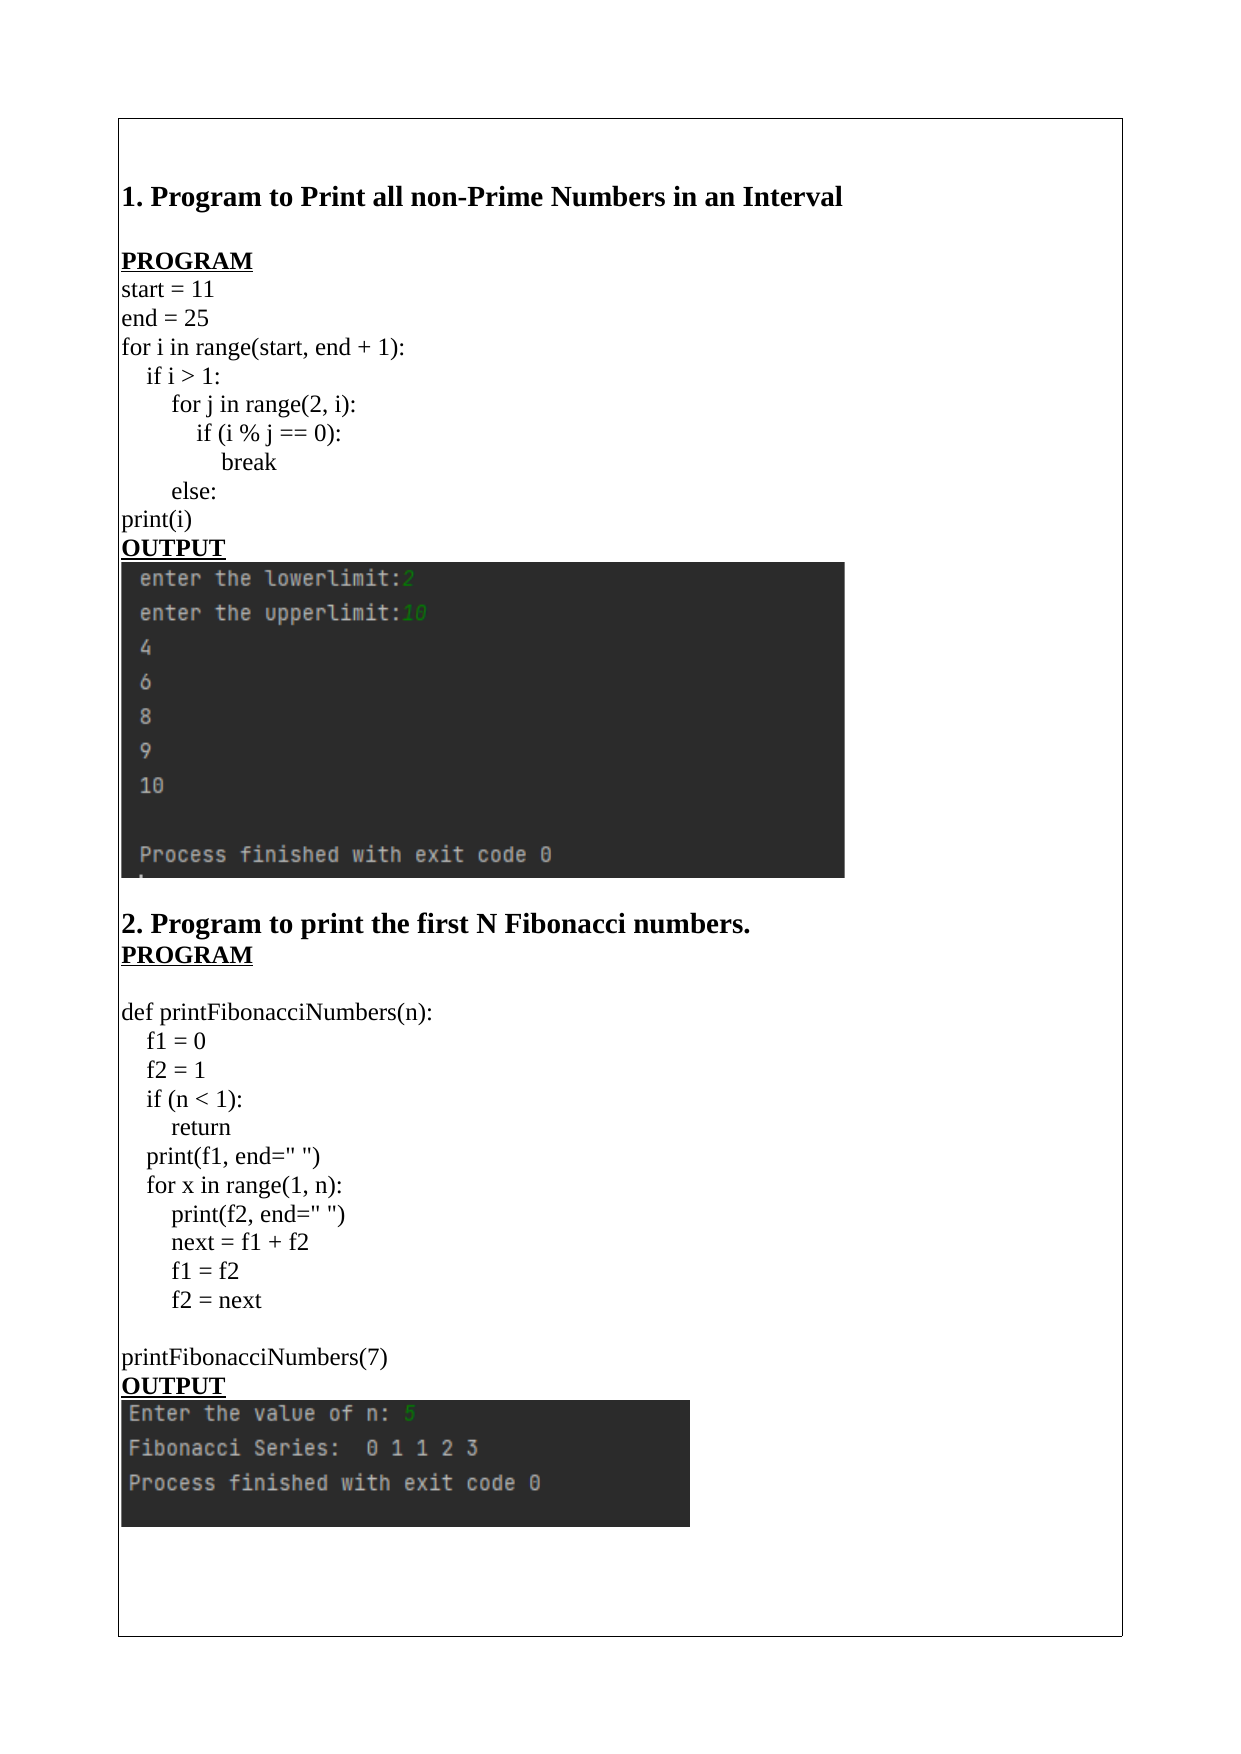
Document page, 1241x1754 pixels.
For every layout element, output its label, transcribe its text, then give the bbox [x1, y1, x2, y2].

text printFibonacciNumbers(7) [121, 1342, 1119, 1371]
text PROGRAM [121, 246, 1119, 274]
text end = 25 [121, 303, 1119, 332]
text f1 = 0 [121, 1026, 1119, 1055]
text break [121, 447, 1119, 476]
text OUTPUT [121, 533, 1119, 562]
text f2 = next [121, 1285, 1119, 1314]
text print(f1, end=" ") [121, 1141, 1119, 1170]
text next = f1 + f2 [121, 1227, 1119, 1256]
text 2. Program to print the first N Fibonacci numbers. [121, 906, 1119, 940]
text return [121, 1112, 1119, 1141]
text f2 = 1 [121, 1055, 1119, 1084]
text print(f2, end=" ") [121, 1199, 1119, 1227]
text for i in range(start, end + 1): [121, 332, 1119, 361]
picture [121, 562, 845, 878]
text 1. Program to Print all non-Prime Numbers in an Interval [121, 179, 1119, 212]
text f1 = f2 [121, 1256, 1119, 1285]
text print(i) [121, 504, 1119, 533]
text PROGRAM [121, 940, 1119, 969]
picture [121, 1400, 690, 1527]
text for j in range(2, i): [121, 389, 1119, 418]
text OUTPUT [121, 1371, 1119, 1400]
text else: [121, 476, 1119, 504]
text def printFibonacciNumbers(n): [121, 997, 1119, 1026]
text if i > 1: [121, 361, 1119, 389]
text if (i % j == 0): [121, 418, 1119, 447]
text if (n < 1): [121, 1084, 1119, 1112]
text start = 11 [121, 274, 1119, 303]
text for x in range(1, n): [121, 1170, 1119, 1199]
